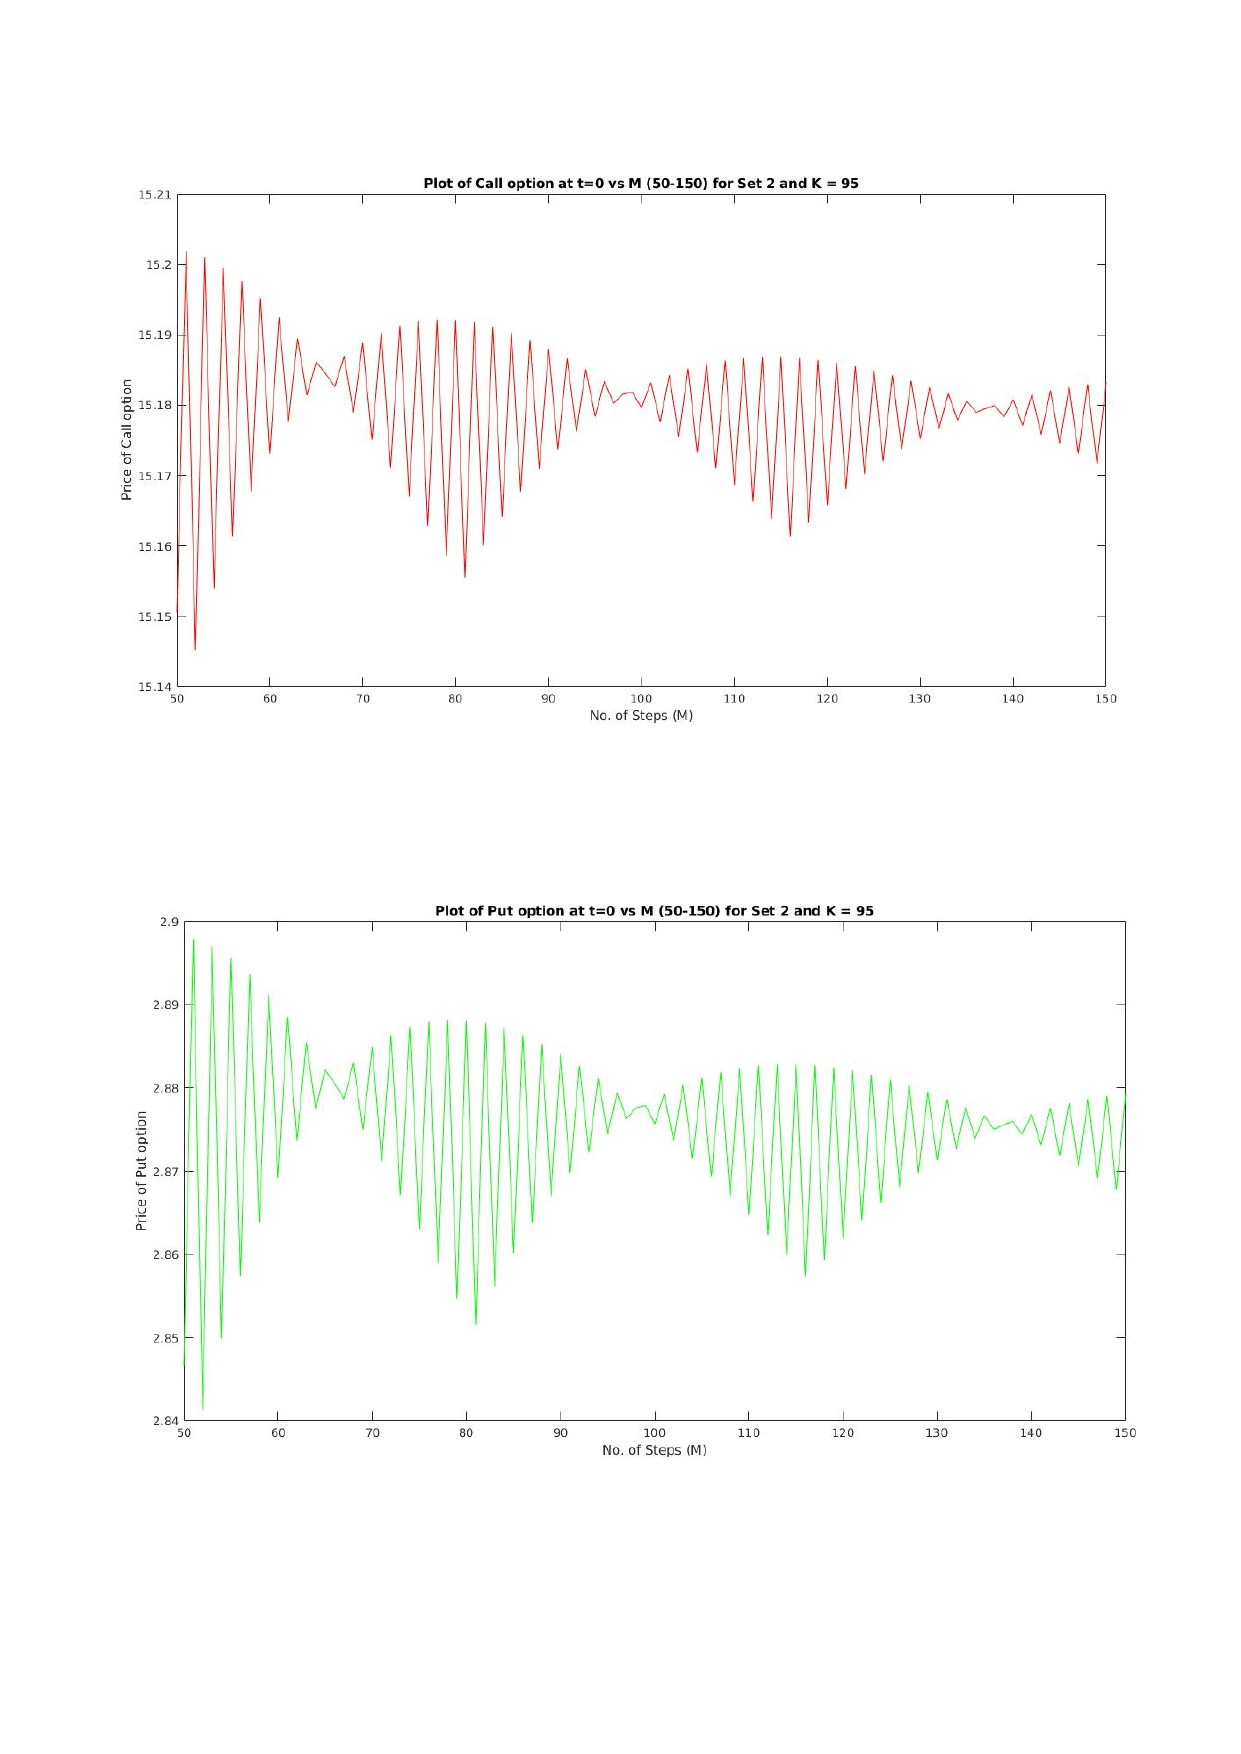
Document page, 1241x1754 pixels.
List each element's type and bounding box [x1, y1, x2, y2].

picture [20, 148, 1220, 753]
picture [26, 875, 1241, 1488]
